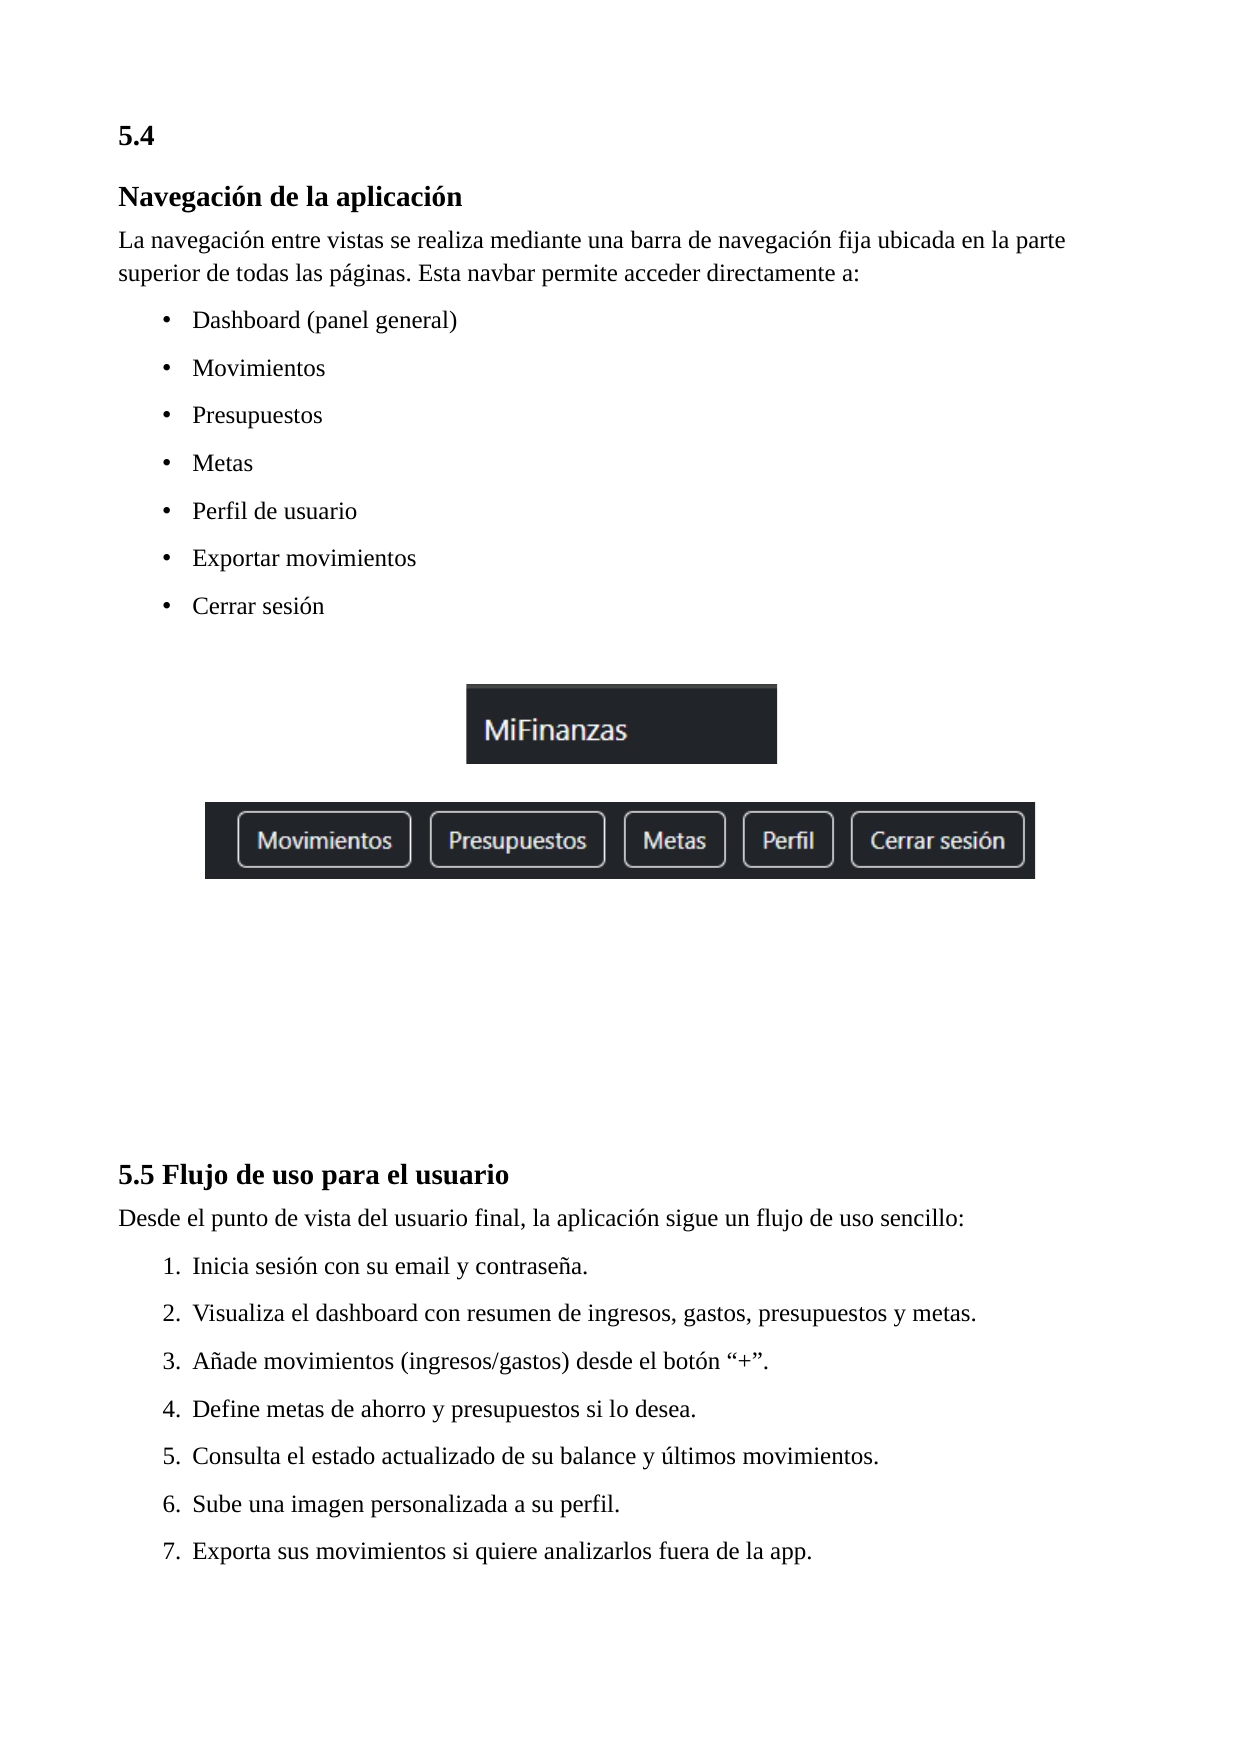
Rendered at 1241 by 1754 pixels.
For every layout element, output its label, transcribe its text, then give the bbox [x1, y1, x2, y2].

list Movimientos [162, 353, 1122, 382]
list Inicia sesión con su email y contraseña. [162, 1251, 1122, 1279]
list Exporta sus movimientos si quiere analizarlos fuera de la app. [162, 1536, 1122, 1565]
list Visualiza el dashboard con resumen de ingresos, gastos, presupuestos y metas. [162, 1298, 1122, 1327]
list Cerrar sesión [162, 591, 1122, 620]
text La navegación entre vistas se realiza mediante una barra de navegación fija ubicada en la parte superior de todas las páginas. Esta navbar permite acceder directamente a: [118, 225, 1122, 287]
subtitle Navegación de la aplicación [118, 179, 1122, 212]
subtitle 5.5 Flujo de uso para el usuario [118, 1157, 1122, 1191]
picture [466, 684, 778, 764]
list Metas [162, 448, 1122, 477]
list Exportar movimientos [162, 543, 1122, 572]
list Perfil de usuario [162, 496, 1122, 524]
list Presupuestos [162, 401, 1122, 429]
list Sube una imagen personalizada a su perfil. [162, 1489, 1122, 1518]
list Añade movimientos (ingresos/gastos) desde el botón “+”. [162, 1346, 1122, 1375]
list Consulta el estado actualizado de su balance y últimos movimientos. [162, 1441, 1122, 1470]
subtitle 5.4 [118, 118, 1122, 152]
list Define metas de ahorro y presupuestos si lo desea. [162, 1394, 1122, 1422]
list Dashboard (panel general) [162, 305, 1122, 334]
text Desde el punto de vista del usuario final, la aplicación sigue un flujo de uso sencillo: [118, 1203, 1122, 1232]
picture [205, 802, 1035, 879]
